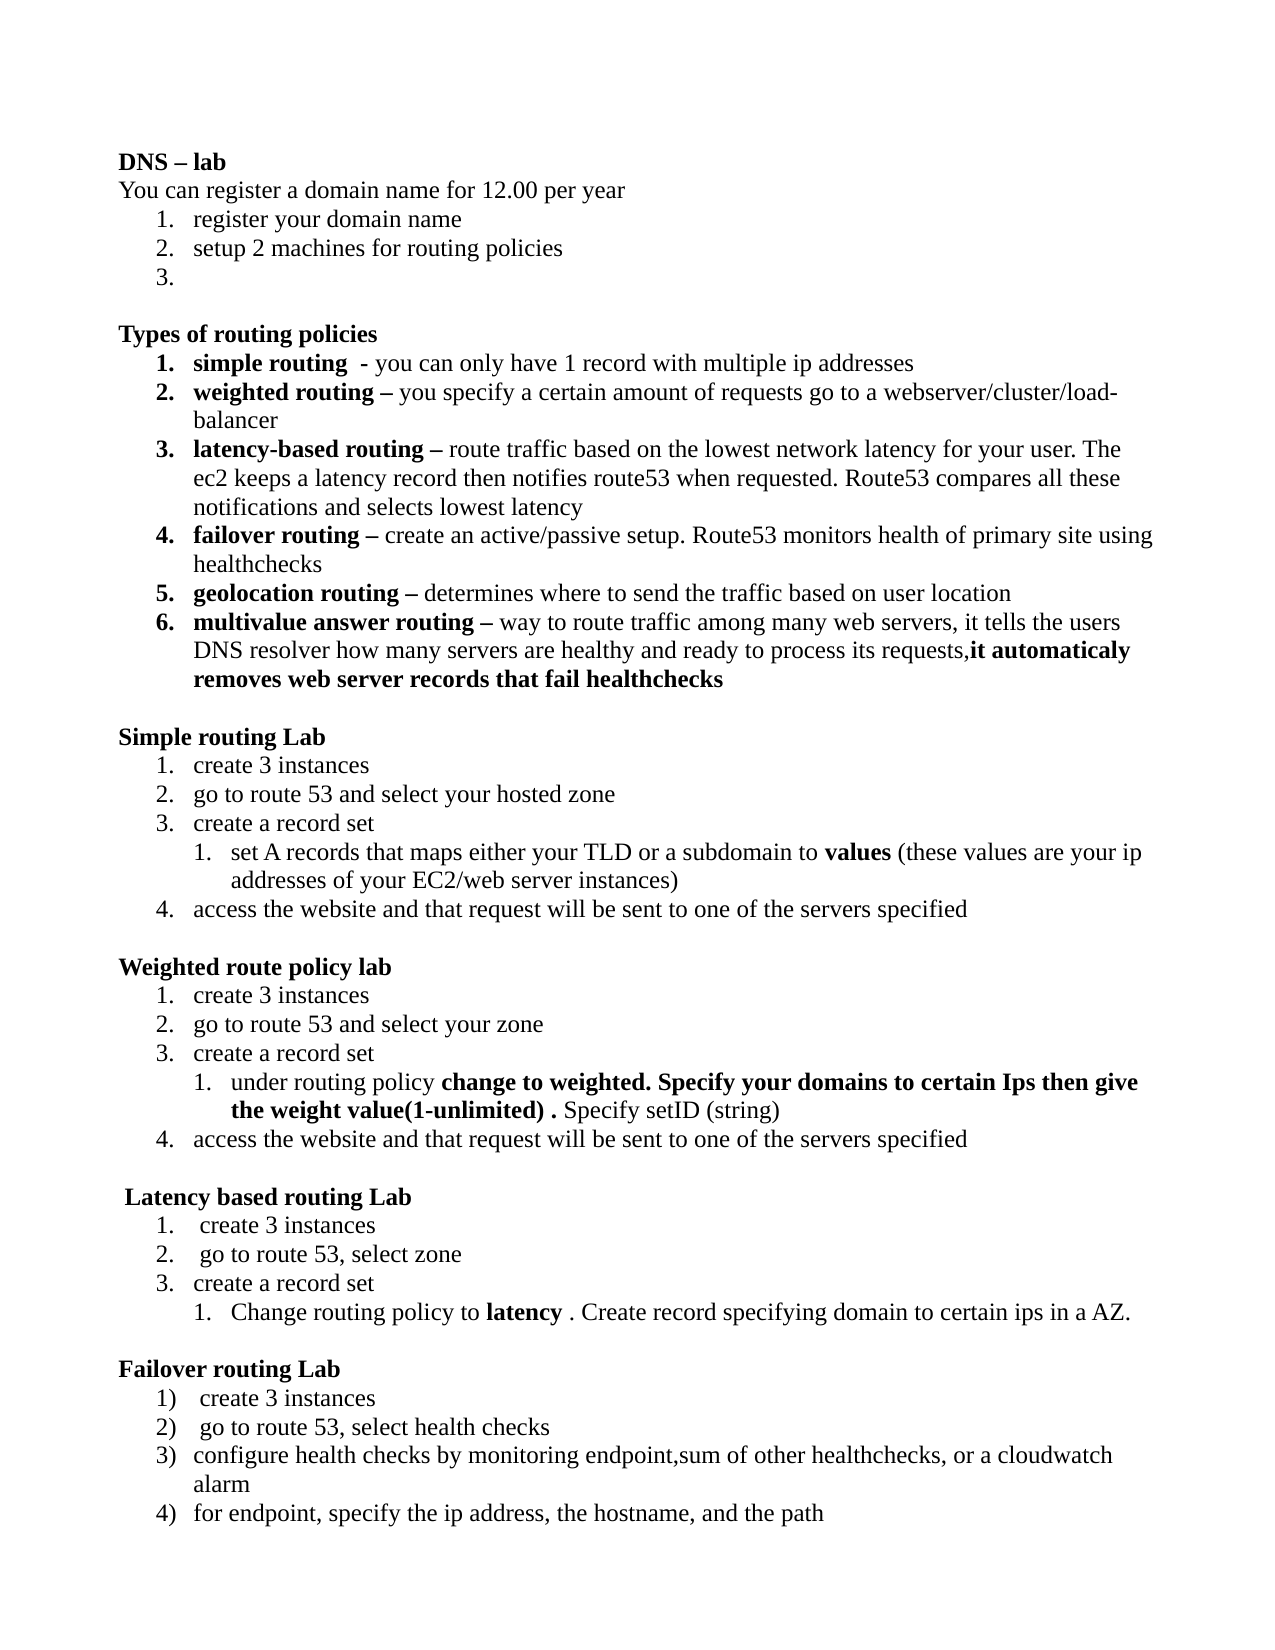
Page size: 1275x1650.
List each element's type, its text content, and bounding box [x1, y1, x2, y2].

list register your domain name [156, 204, 1157, 233]
list for endpoint, specify the ip address, the hostname, and the path [156, 1498, 1157, 1527]
list go to route 53 and select your zone [156, 1009, 1157, 1038]
list geolocation routing – determines where to send the traffic based on user location [156, 578, 1157, 607]
list create a record set [156, 808, 1157, 837]
list go to route 53, select zone [156, 1239, 1157, 1268]
list setup 2 machines for routing policies [156, 233, 1157, 262]
list latency-based routing – route traffic based on the lowest network latency for your user. The ec2 keeps a latency record then notifies route53 when requested. Route53 compares all these notifications and selects lowest latency [156, 434, 1157, 521]
list create 3 instances [156, 1211, 1157, 1239]
text Simple routing Lab [118, 722, 1157, 751]
list access the website and that request will be sent to one of the servers specified [156, 894, 1157, 923]
text DNS – lab [118, 147, 1157, 176]
list failover routing – create an active/passive setup. Route53 monitors health of primary site using healthchecks [156, 521, 1157, 578]
text Failover routing Lab [118, 1354, 1157, 1383]
list create a record set [156, 1038, 1157, 1067]
list under routing policy change to weighted. Specify your domains to certain Ips then give the weight value(1-unlimited) . Specify setID (string) [193, 1067, 1157, 1124]
text Weighted route policy lab [118, 952, 1157, 981]
list create 3 instances [156, 1383, 1157, 1412]
text Types of routing policies [118, 319, 1157, 348]
list simple routing - you can only have 1 record with multiple ip addresses [156, 348, 1157, 377]
list go to route 53 and select your hosted zone [156, 779, 1157, 808]
list set A records that maps either your TLD or a subdomain to values (these values are your ip addresses of your EC2/web server instances) [193, 837, 1157, 894]
list create 3 instances [156, 981, 1157, 1009]
list weighted routing – you specify a certain amount of requests go to a webserver/cluster/load-balancer [156, 377, 1157, 434]
list configure health checks by monitoring endpoint,sum of other healthchecks, or a cloudwatch alarm [156, 1441, 1157, 1498]
list go to route 53, select health checks [156, 1412, 1157, 1441]
list access the website and that request will be sent to one of the servers specified [156, 1124, 1157, 1153]
list create a record set [156, 1268, 1157, 1297]
list Change routing policy to latency . Create record specifying domain to certain ips in a AZ. [193, 1297, 1157, 1326]
text Latency based routing Lab [118, 1182, 1157, 1211]
text You can register a domain name for 12.00 per year [118, 176, 1157, 204]
list multivalue answer routing – way to route traffic among many web servers, it tells the users DNS resolver how many servers are healthy and ready to process its requests,it automaticaly removes web server records that fail healthchecks [156, 607, 1157, 693]
list create 3 instances [156, 751, 1157, 779]
